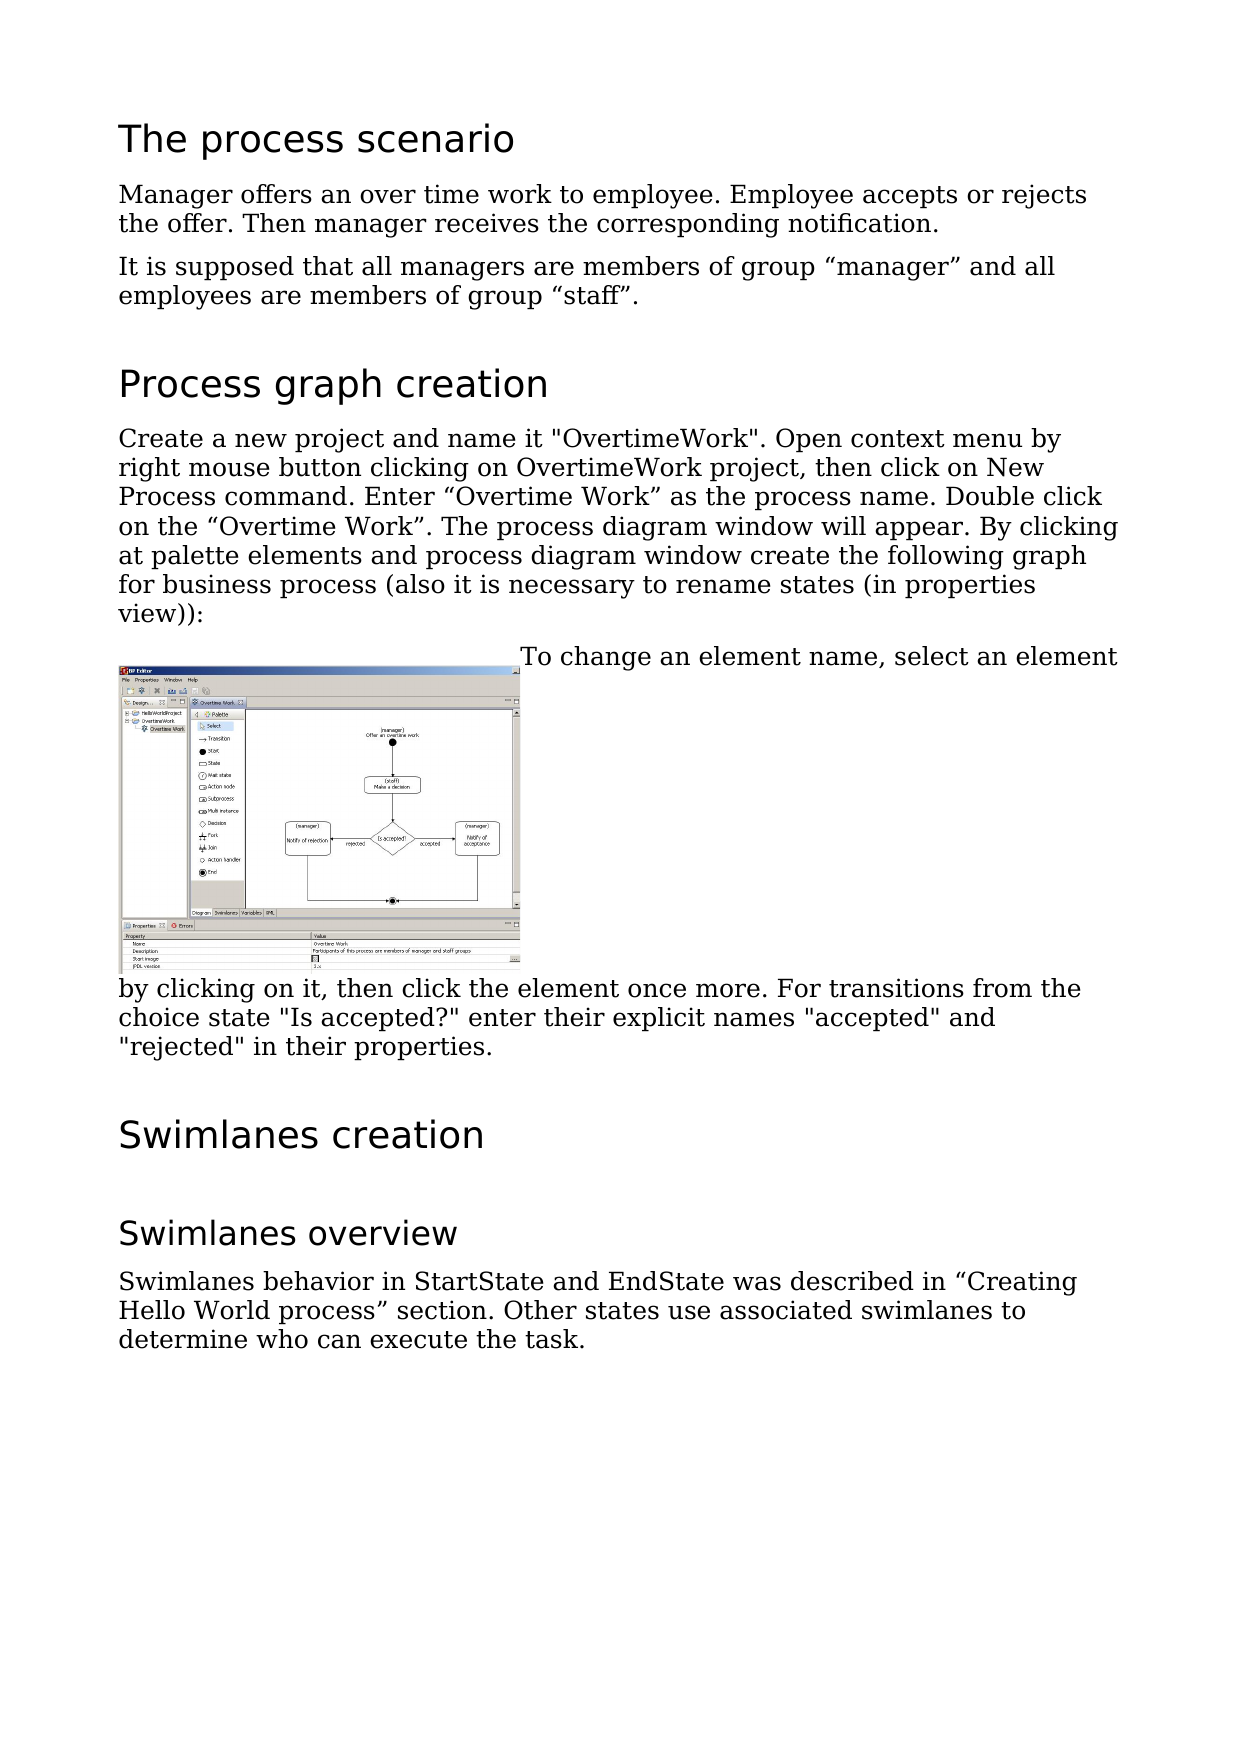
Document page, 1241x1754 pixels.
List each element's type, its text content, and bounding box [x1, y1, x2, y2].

subtitle Swimlanes creation [118, 1114, 1122, 1158]
text It is supposed that all managers are members of group “manager” and all employees are members of group “staff”. [118, 252, 1122, 310]
subtitle Process graph creation [118, 362, 1122, 406]
text Swimlanes behavior in StartState and EndState was described in “Creating Hello World process” section. Other states use associated swimlanes to determine who can execute the task. [118, 1267, 1122, 1354]
text Manager offers an over time work to employee. Employee accepts or rejects the offer. Then manager receives the corresponding notification. [118, 180, 1122, 238]
subtitle Swimlanes overview [118, 1215, 1122, 1253]
text Create a new project and name it "OvertimeWork". Open context menu by right mouse button clicking on OvertimeWork project, then click on New Process command. Enter “Overtime Work” as the process name. Double click on the “Overtime Work”. The process diagram window will appear. By clicking at palette elements and process diagram window create the following graph for business process (also it is necessary to rename states (in properties view)): [118, 424, 1122, 628]
text To change an element name, select an element by clicking on it, then click the element once more. For transitions from the choice state "Is accepted?" enter their explicit names "accepted" and "rejected" in their properties. [118, 642, 1122, 1062]
subtitle The process scenario [118, 118, 1122, 162]
picture [118, 665, 521, 974]
